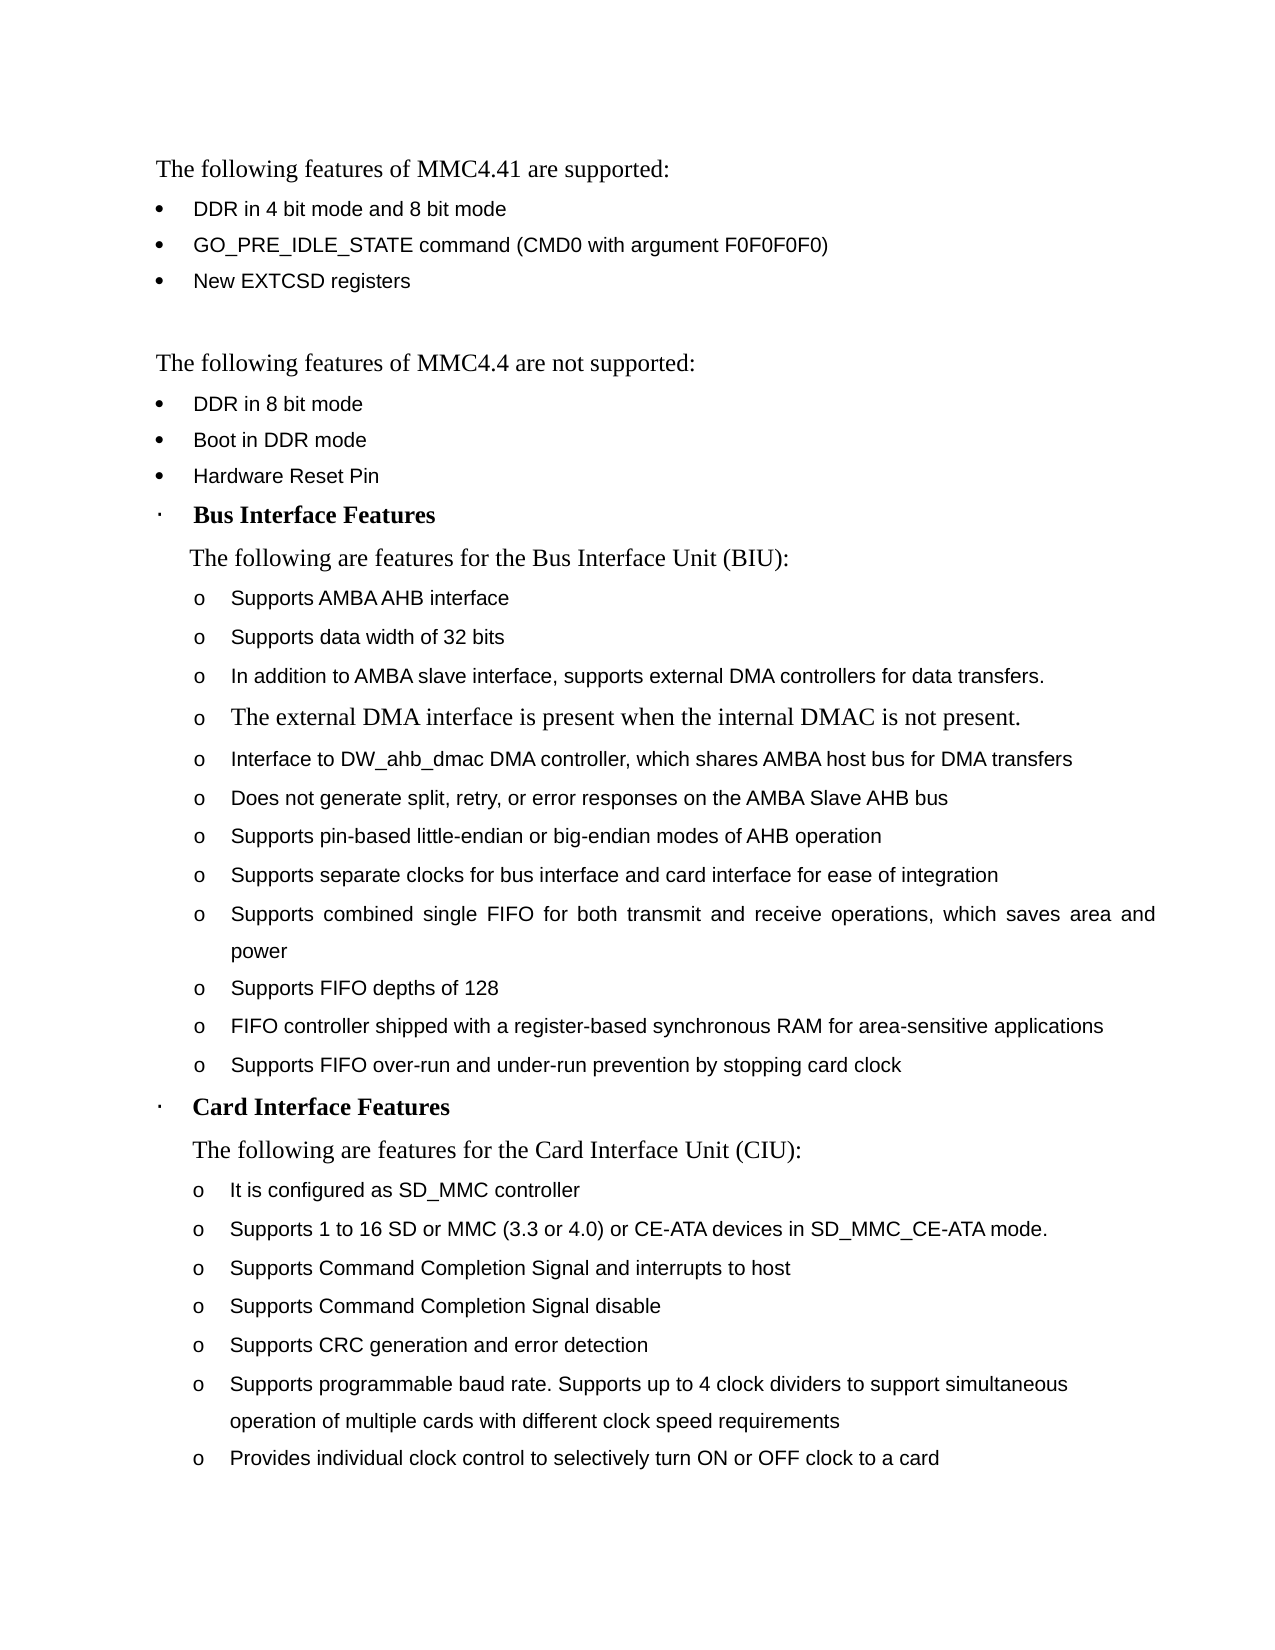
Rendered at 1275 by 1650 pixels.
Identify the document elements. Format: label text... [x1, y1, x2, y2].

list Supports data width of 32 bits [193, 625, 1157, 651]
list It is configured as SD_MMC controller [192, 1178, 1157, 1204]
list GO_PRE_IDLE_STATE command (CMD0 with argument F0F0F0F0) [156, 233, 1157, 257]
list Supports programmable baud rate. Supports up to 4 clock dividers to support simultaneous operation of multiple cards with different clock speed requirements [192, 1372, 1157, 1433]
list Supports 1 to 16 SD or MMC (3.3 or 4.0) or CE-ATA devices in SD_MMC_CE-ATA mode. [192, 1217, 1157, 1242]
list Supports FIFO over-run and under-run prevention by stopping card clock [193, 1053, 1157, 1079]
list Hardware Reset Pin [156, 464, 1157, 488]
list Bus Interface Features [156, 500, 1157, 528]
text The following features of MMC4.41 are supported: [118, 154, 1157, 183]
text The following features of MMC4.4 are not supported: [118, 348, 1157, 377]
list Supports pin-based little-endian or big-endian modes of AHB operation [193, 824, 1157, 850]
list Supports Command Completion Signal disable [192, 1294, 1157, 1320]
list Boot in DDR mode [156, 428, 1157, 452]
list Supports combined single FIFO for both transmit and receive operations, which saves area and power [193, 902, 1157, 963]
list Supports Command Completion Signal and interrupts to host [192, 1255, 1157, 1281]
text The following are features for the Card Interface Unit (CIU): [118, 1135, 1157, 1163]
list Supports AMBA AHB interface [193, 586, 1157, 612]
list Supports separate clocks for bus interface and card interface for ease of integration [193, 863, 1157, 889]
list DDR in 4 bit mode and 8 bit mode [156, 197, 1157, 221]
list Card Interface Features [118, 1092, 1157, 1120]
list Supports FIFO depths of 128 [193, 975, 1157, 1001]
list In addition to AMBA slave interface, supports external DMA controllers for data transfers. [193, 663, 1157, 689]
list Does not generate split, retry, or error responses on the AMBA Slave AHB bus [193, 785, 1157, 811]
list New EXTCSD registers [156, 269, 1157, 293]
list FIFO controller shipped with a register-based synchronous RAM for area-sensitive applications [193, 1014, 1157, 1040]
list Interface to DW_ahb_dmac DMA controller, which shares AMBA host bus for DMA transfers [193, 747, 1157, 772]
text The following are features for the Bus Interface Unit (BIU): [118, 543, 1157, 572]
list The external DMA interface is present when the internal DMAC is not present. [193, 702, 1157, 732]
list Provides individual clock control to selectively turn ON or OFF clock to a card [192, 1445, 1157, 1471]
list DDR in 8 bit mode [156, 392, 1157, 416]
list Supports CRC generation and error detection [192, 1333, 1157, 1359]
